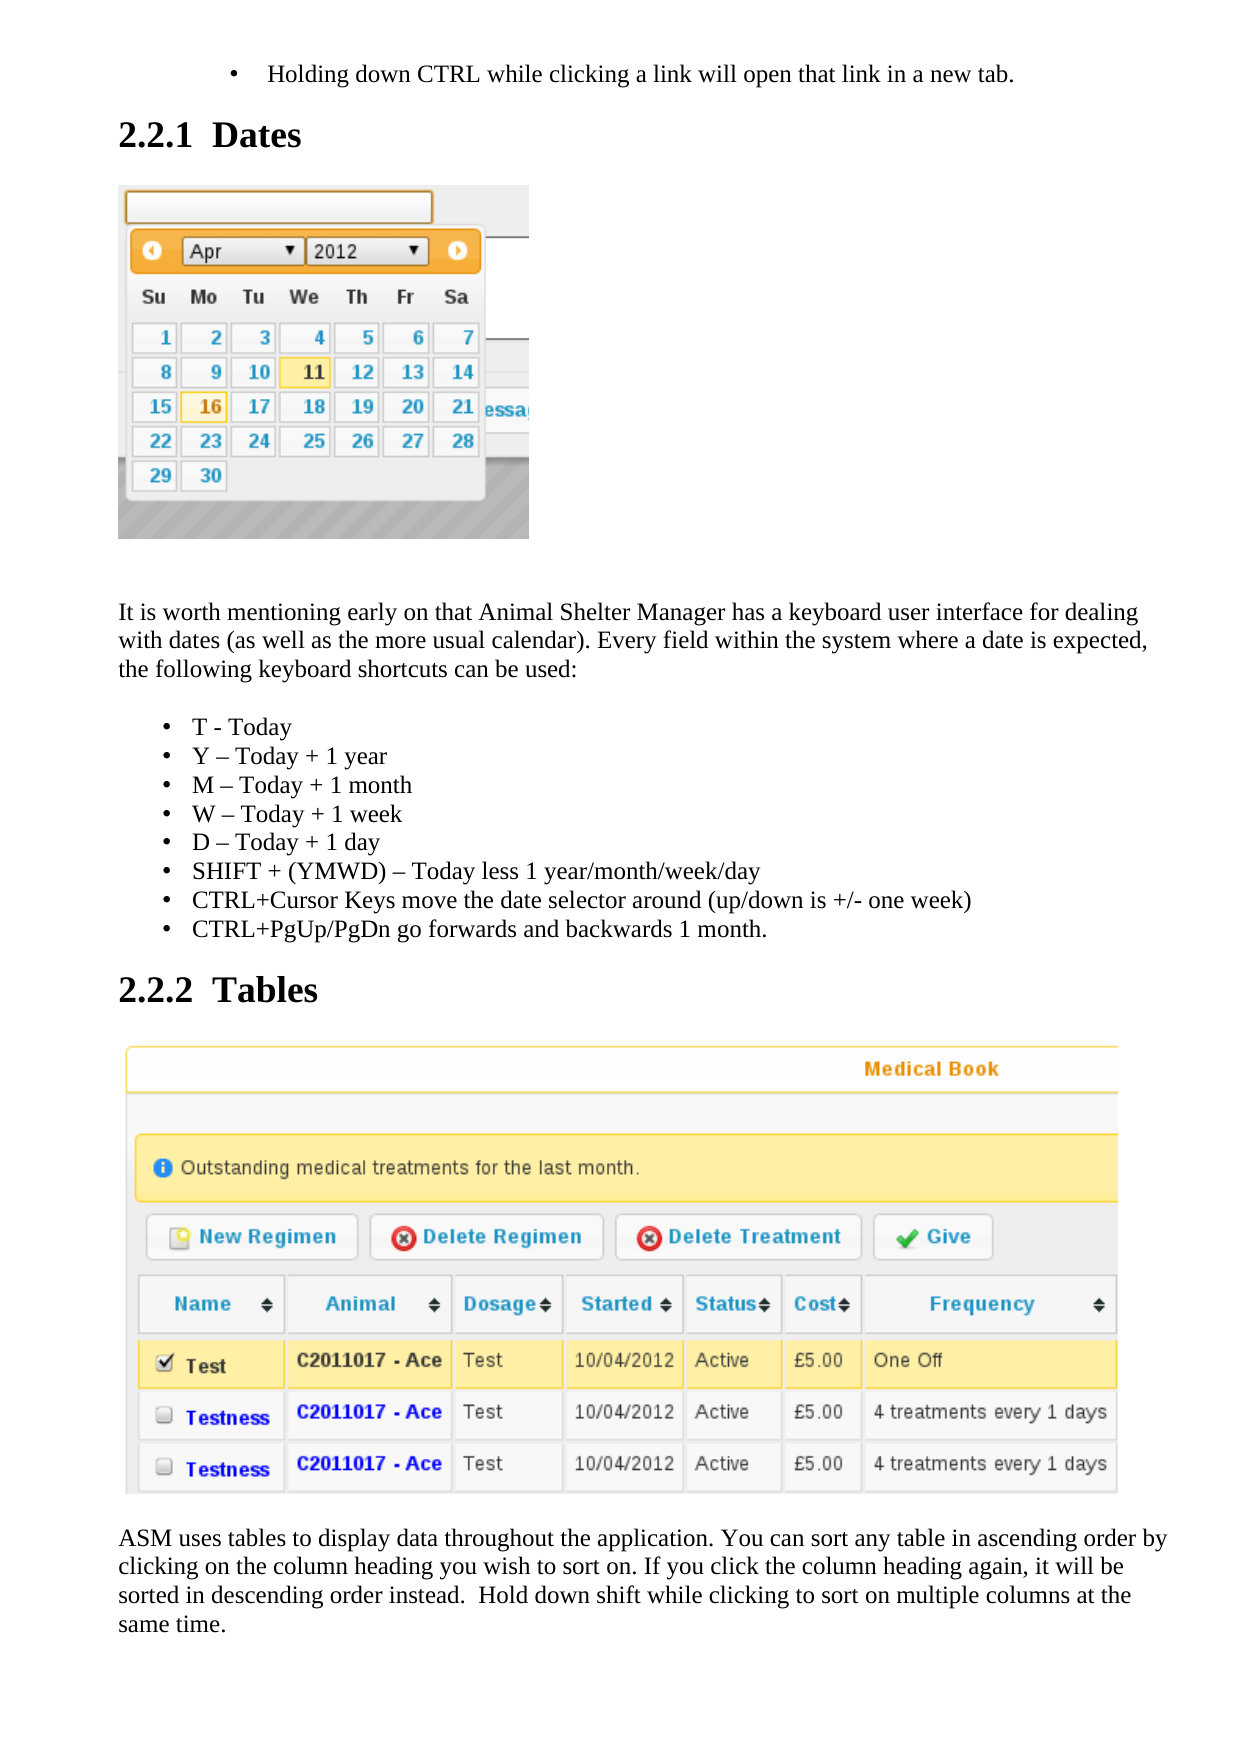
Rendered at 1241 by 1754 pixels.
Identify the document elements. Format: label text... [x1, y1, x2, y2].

list W – Today + 1 week [162, 799, 1181, 827]
list M – Today + 1 month [162, 770, 1181, 799]
list CTRL+PgUp/PgDn go forwards and backwards 1 month. [162, 914, 1181, 942]
subtitle Dates [118, 113, 1181, 156]
list Holding down CTRL while clicking a link will open that link in a new tab. [229, 59, 1181, 88]
picture [118, 185, 529, 539]
list CTRL+Cursor Keys move the date selector around (up/down is +/- one week) [162, 885, 1181, 914]
subtitle Tables [118, 967, 1181, 1011]
list SHIFT + (YMWD) – Today less 1 year/month/week/day [162, 856, 1181, 885]
list T - Today [162, 712, 1181, 741]
list Y – Today + 1 year [162, 741, 1181, 770]
text It is worth mentioning early on that Animal Shelter Manager has a keyboard user interface for dealing with dates (as well as the more usual calendar). Every field within the system where a date is expected, the following keyboard shortcuts can be used: [118, 597, 1181, 683]
list D – Today + 1 day [162, 827, 1181, 856]
picture [118, 1040, 1119, 1494]
text ASM uses tables to display data throughout the application. You can sort any table in ascending order by clicking on the column heading you wish to sort on. If you click the column heading again, it will be sorted in descending order instead. Hold down shift while clicking to sort on multiple columns at the same time. [118, 1523, 1181, 1638]
